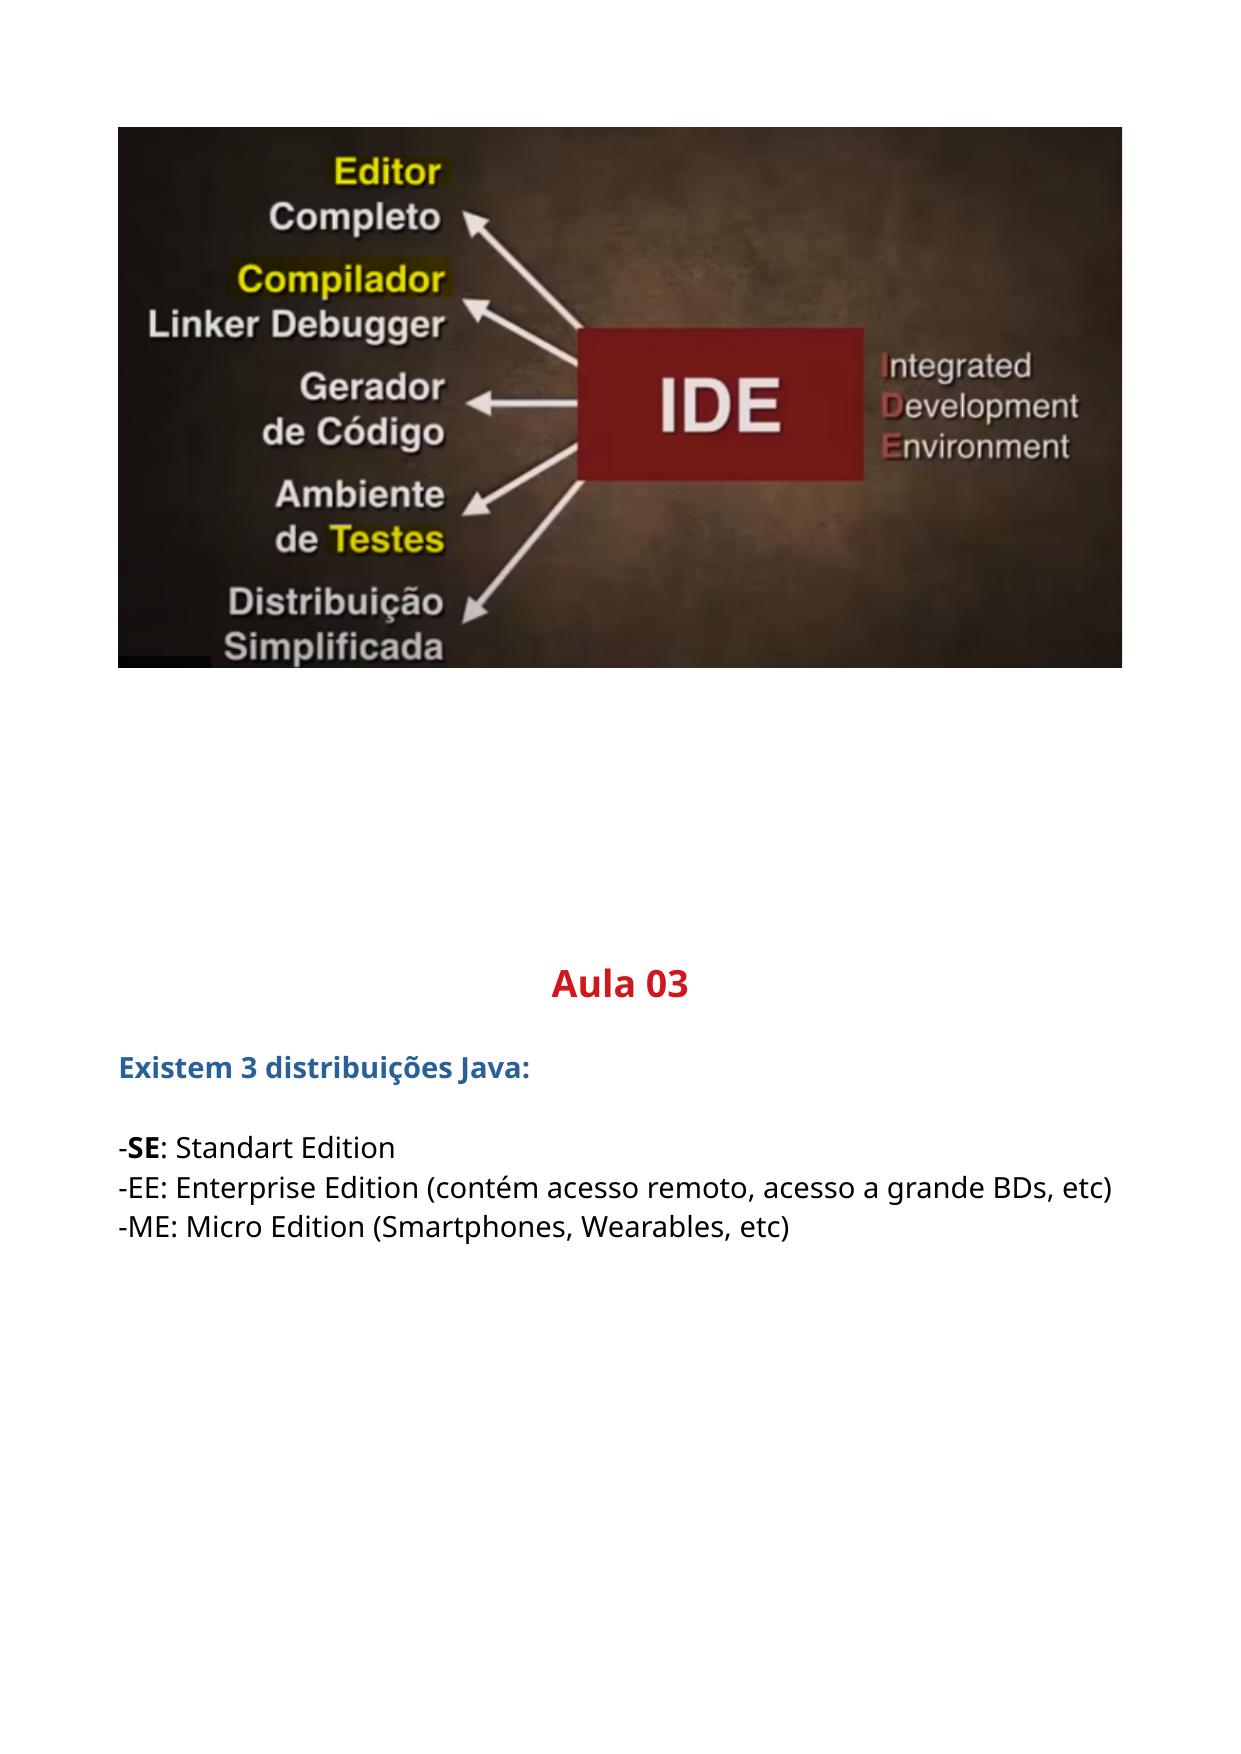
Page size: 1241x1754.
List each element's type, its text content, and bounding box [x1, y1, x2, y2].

text Existem 3 distribuições Java: [118, 1048, 1122, 1087]
text -EE: Enterprise Edition (contém acesso remoto, acesso a grande BDs, etc) [118, 1167, 1122, 1207]
picture [118, 127, 1123, 668]
text -SE: Standart Edition [118, 1127, 1122, 1167]
text Aula 03 [118, 957, 1122, 1008]
text -ME: Micro Edition (Smartphones, Wearables, etc) [118, 1207, 1122, 1246]
